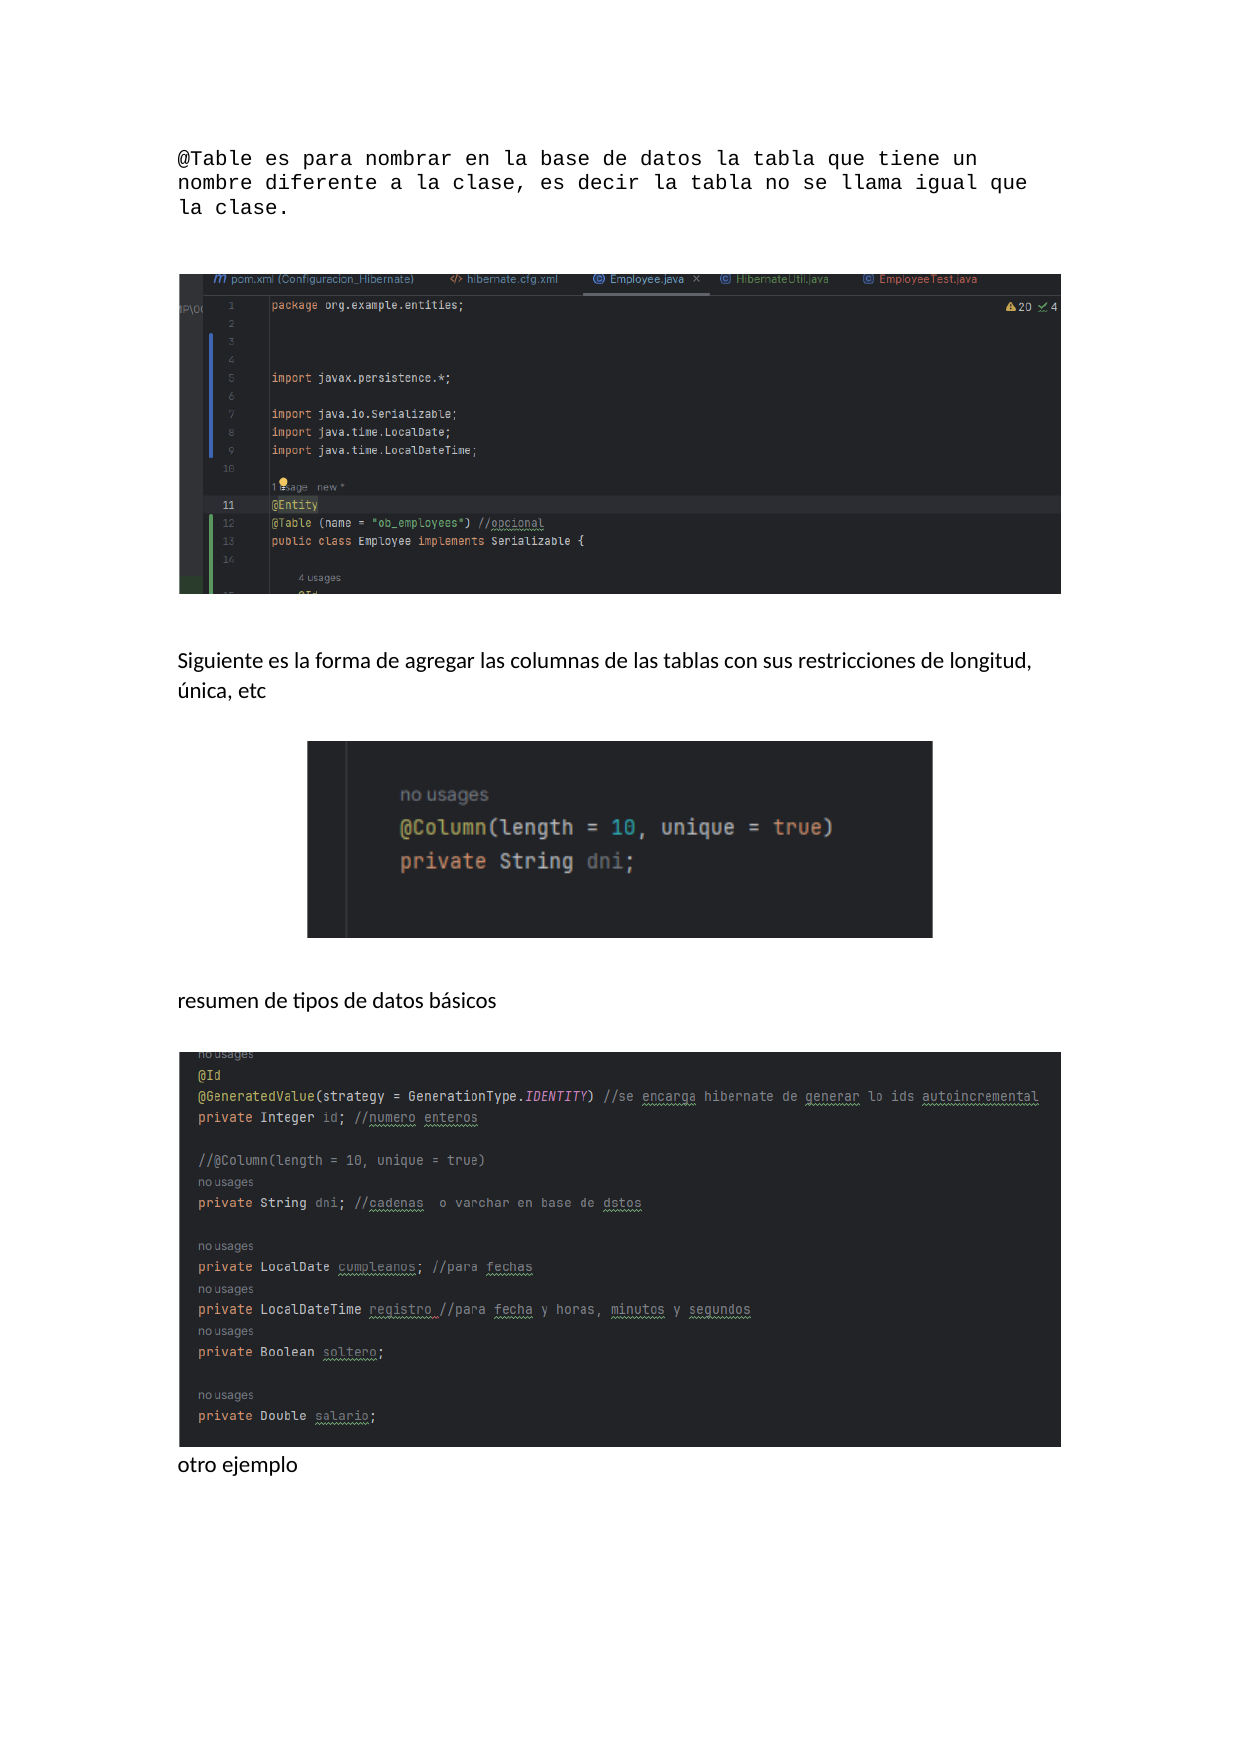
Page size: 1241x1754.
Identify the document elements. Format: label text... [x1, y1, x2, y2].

text Siguiente es la forma de agregar las columnas de las tablas con sus restricciones de longitud, única, etc [177, 646, 1063, 704]
picture [179, 274, 1061, 594]
picture [179, 1052, 1061, 1447]
text otro ejemplo [177, 1032, 1063, 1478]
picture [307, 741, 933, 938]
text @Table es para nombrar en la base de datos la tabla que tiene un nombre diferente a la clase, es decir la tabla no se llama igual que la clase. [177, 148, 1063, 221]
text resumen de tipos de datos básicos [177, 986, 1063, 1014]
